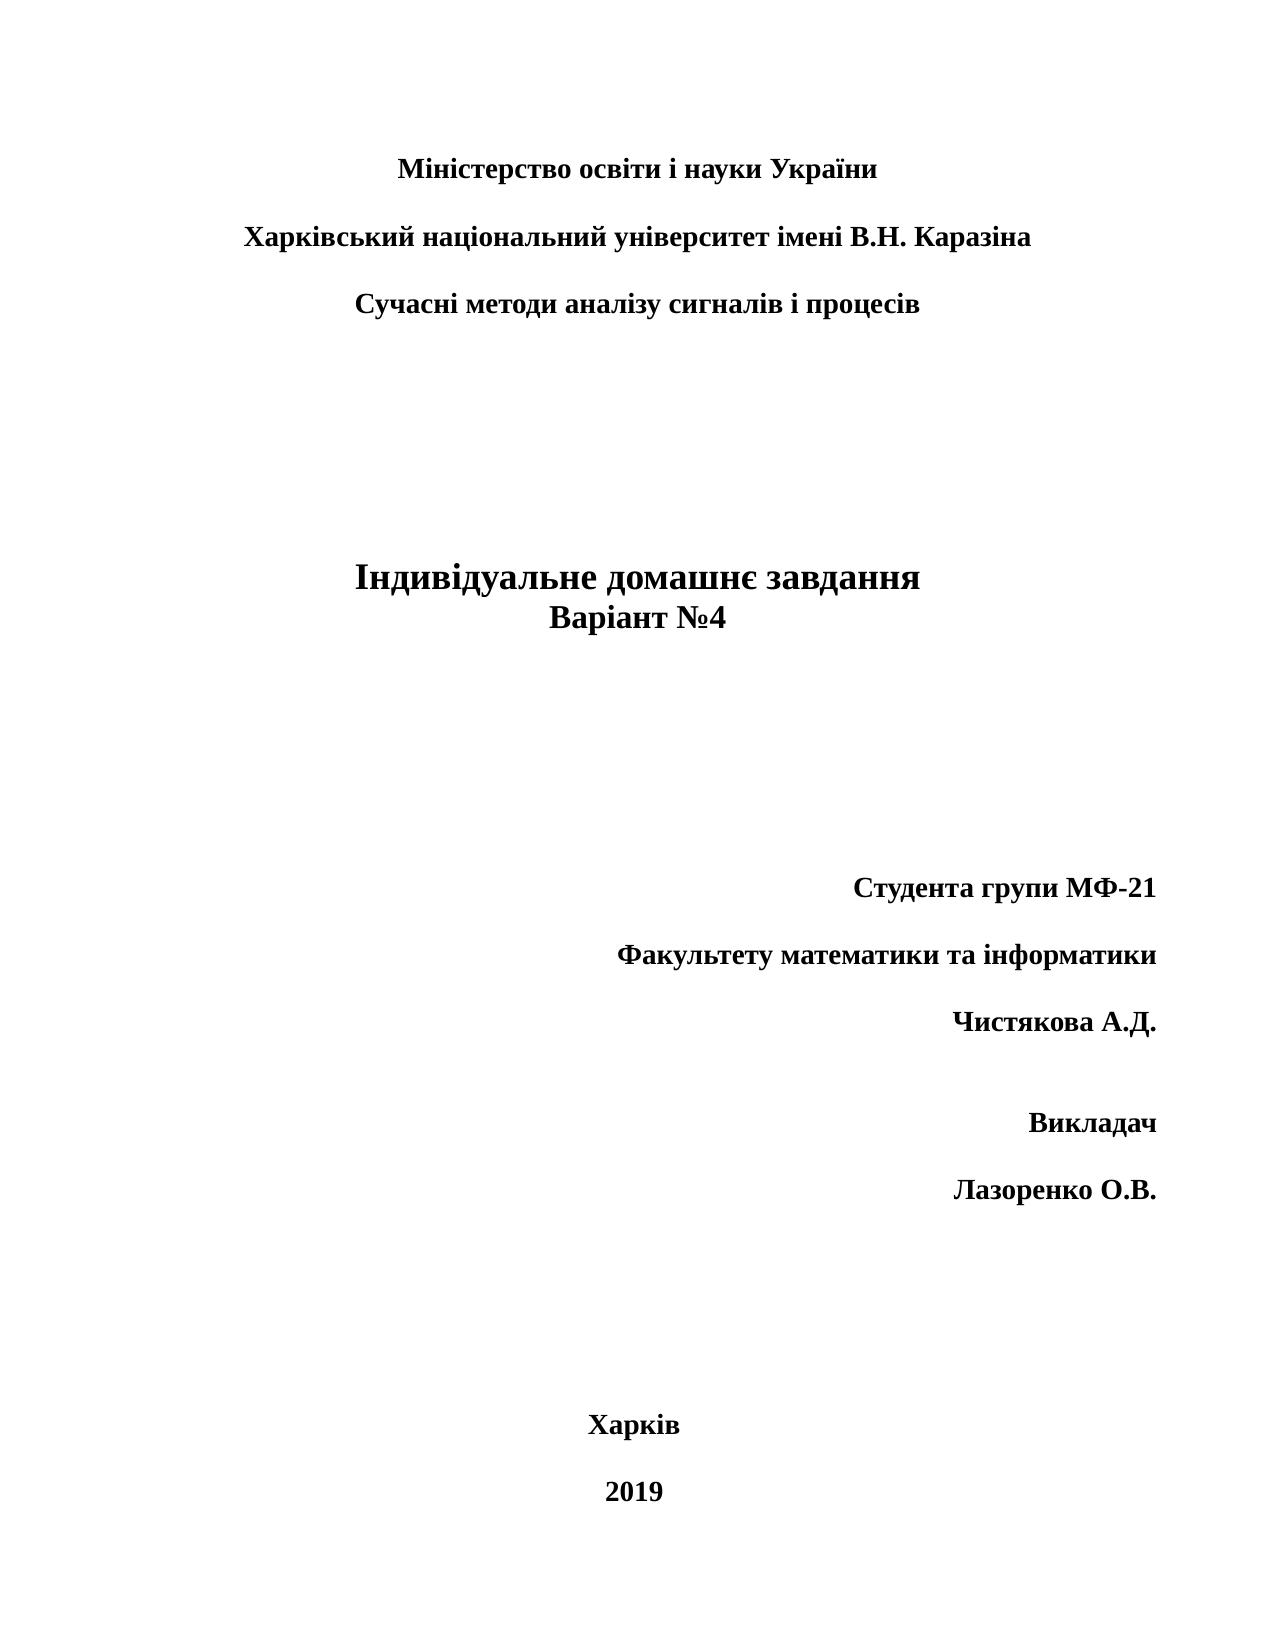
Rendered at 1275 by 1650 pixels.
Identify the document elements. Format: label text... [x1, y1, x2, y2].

text Викладач [118, 1105, 1157, 1139]
text Студента групи МФ-21 [118, 870, 1157, 904]
text 2019 [118, 1474, 1157, 1508]
text Харківський національний університет імені В.Н. Каразіна [118, 219, 1157, 252]
text Факультету математики та інформатики [118, 937, 1157, 971]
text Сучасні методи аналізу сигналів і процесів [118, 286, 1157, 319]
text Міністерство освіти і науки України [118, 152, 1157, 185]
text Варіант №4 [118, 597, 1157, 636]
text Лазоренко О.В. [118, 1172, 1157, 1206]
text Харків [118, 1407, 1157, 1441]
text Чистякова А.Д. [118, 1004, 1157, 1038]
text Індивідуальне домашнє завдання [118, 554, 1157, 597]
